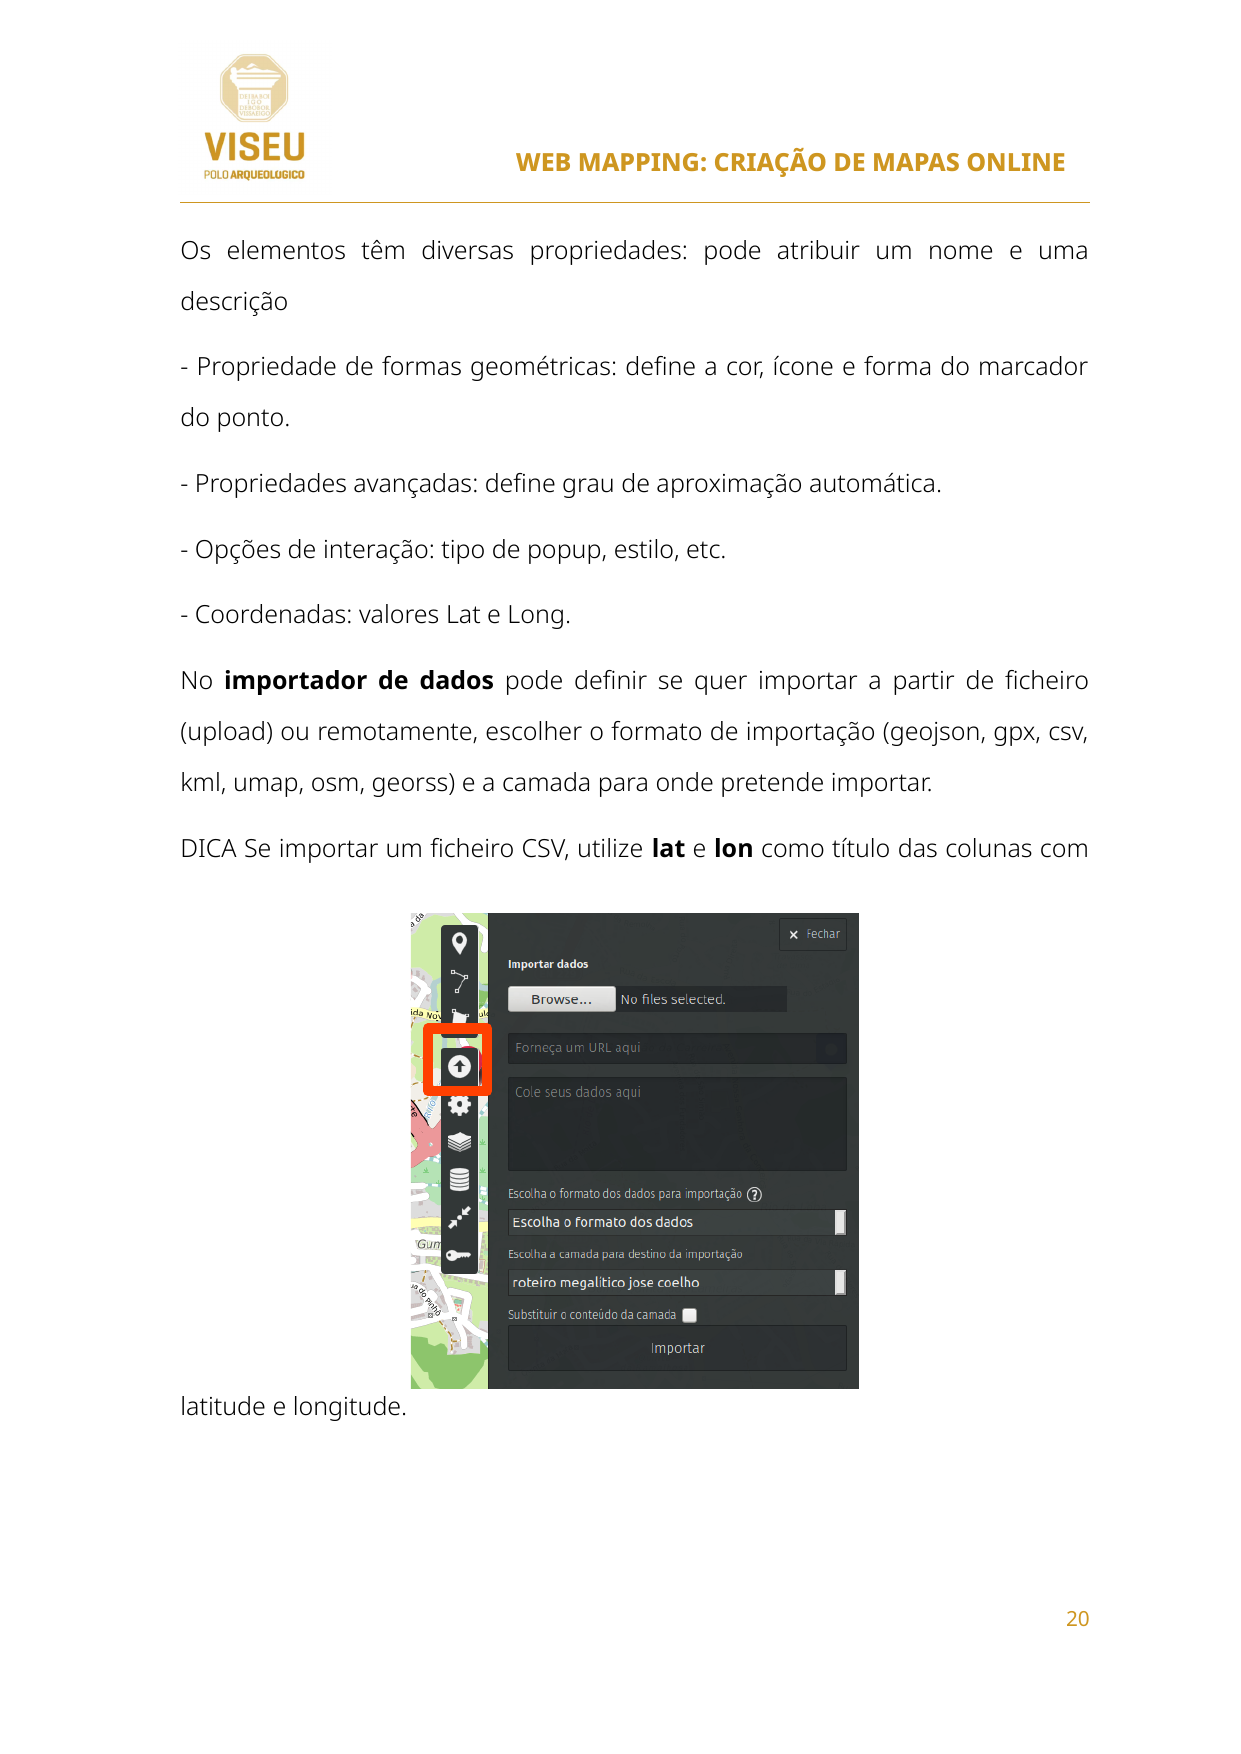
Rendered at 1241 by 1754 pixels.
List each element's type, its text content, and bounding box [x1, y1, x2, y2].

text - Coordenadas: valores Lat e Long. [180, 597, 1090, 631]
text - Opções de interação: tipo de popup, estilo, etc. [180, 531, 1090, 565]
text Os elementos têm diversas propriedades: pode atribuir um nome e uma descrição [180, 232, 1090, 317]
text - Propriedades avançadas: define grau de aproximação automática. [180, 466, 1090, 500]
text DICA Se importar um ficheiro CSV, utilize lat e lon como título das colunas com latitude e longitude. [180, 830, 1090, 1423]
text - Propriedade de formas geométricas: define a cor, ícone e forma do marcador do ponto. [180, 349, 1090, 434]
text No importador de dados pode definir se quer importar a partir de ficheiro (upload) ou remotamente, escolher o formato de importação (geojson, gpx, csv, kml, umap, osm, georss) e a camada para onde pretende importar. [180, 663, 1090, 799]
picture [410, 913, 859, 1389]
